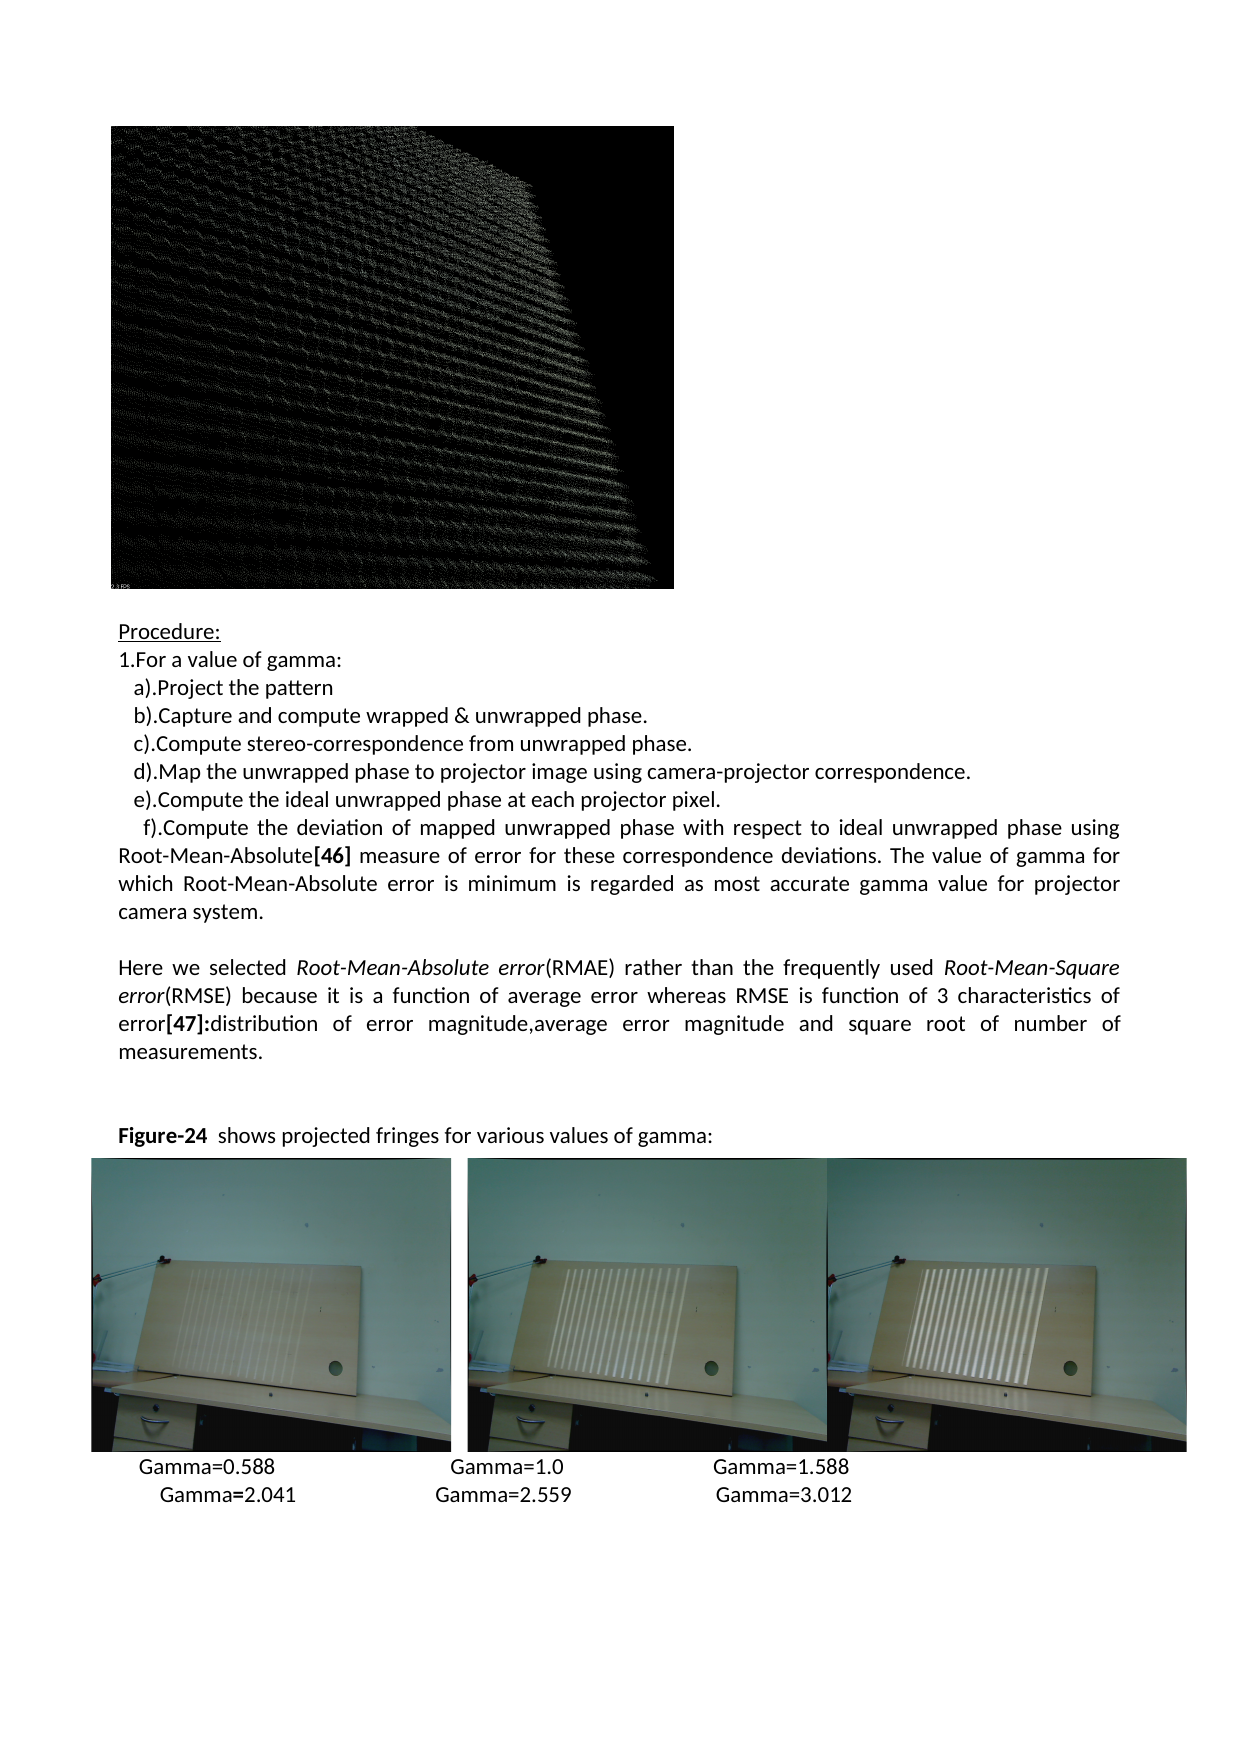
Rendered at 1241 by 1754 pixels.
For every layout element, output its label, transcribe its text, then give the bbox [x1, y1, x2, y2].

text Procedure: [118, 617, 1122, 645]
picture [111, 126, 674, 589]
text Here we selected Root-Mean-Absolute error(RMAE) rather than the frequently used Root-Mean-Square error(RMSE) because it is a function of average error whereas RMSE is function of 3 characteristics of error[47]:distribution of error magnitude,average error magnitude and square root of number of measurements. [118, 953, 1122, 1065]
picture [91, 1158, 452, 1452]
text a).Project the pattern [118, 673, 1122, 701]
text Gamma=2.041 Gamma=2.559 Gamma=3.012 [118, 1480, 1122, 1508]
text b).Capture and compute wrapped & unwrapped phase. [118, 701, 1122, 729]
text Figure-24 shows projected fringes for various values of gamma: [118, 1121, 1122, 1149]
text Gamma=0.588 Gamma=1.0 Gamma=1.588 [118, 1149, 1122, 1480]
text d).Map the unwrapped phase to projector image using camera-projector correspondence. [118, 757, 1122, 785]
text f).Compute the deviation of mapped unwrapped phase with respect to ideal unwrapped phase using Root-Mean-Absolute[46] measure of error for these correspondence deviations. The value of gamma for which Root-Mean-Absolute error is minimum is regarded as most accurate gamma value for projector camera system. [118, 813, 1122, 925]
text c).Compute stereo-correspondence from unwrapped phase. [118, 729, 1122, 757]
text e).Compute the ideal unwrapped phase at each projector pixel. [118, 785, 1122, 813]
text 1.For a value of gamma: [118, 645, 1122, 673]
picture [467, 1158, 1187, 1452]
